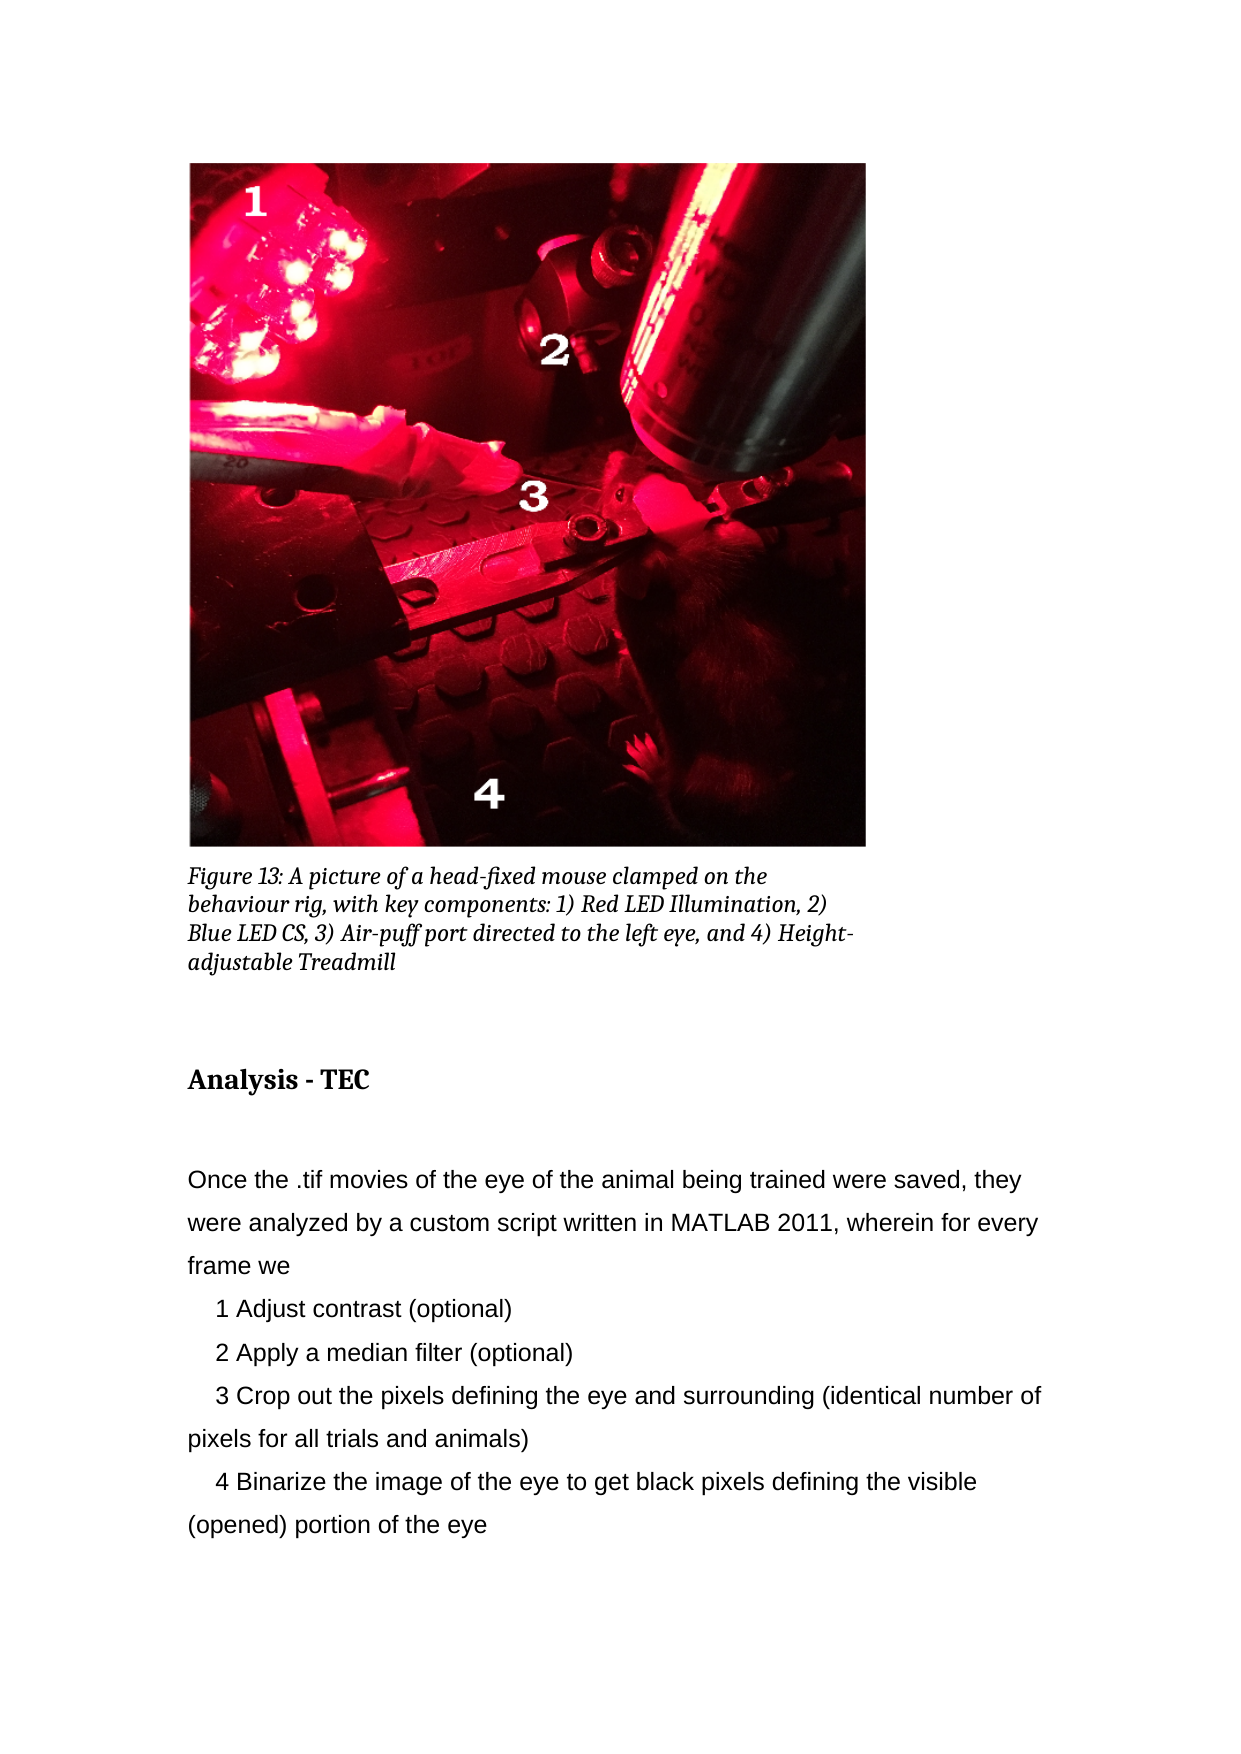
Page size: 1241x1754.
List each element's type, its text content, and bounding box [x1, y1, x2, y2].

text 3 Crop out the pixels defining the eye and surrounding (identical number of pixels for all trials and animals) [187, 1381, 1053, 1452]
text Once the .tif movies of the eye of the animal being trained were saved, they were analyzed by a custom script written in MATLAB 2011, wherein for every frame we [187, 1165, 1053, 1280]
text 2 Apply a median filter (optional) [187, 1337, 1053, 1366]
text Figure 13: A picture of a head-fixed mouse clamped on the behaviour rig, with key components: 1) Red LED Illumination, 2) Blue LED CS, 3) Air-puff port directed to the left eye, and 4) Height-adjustable Treadmill [187, 849, 866, 977]
subtitle Analysis - TEC [187, 1063, 1053, 1097]
text 1 Adjust contrast (optional) [187, 1294, 1053, 1323]
picture [187, 162, 867, 849]
text 4 Binarize the image of the eye to get black pixels defining the visible (opened) portion of the eye [187, 1467, 1053, 1539]
